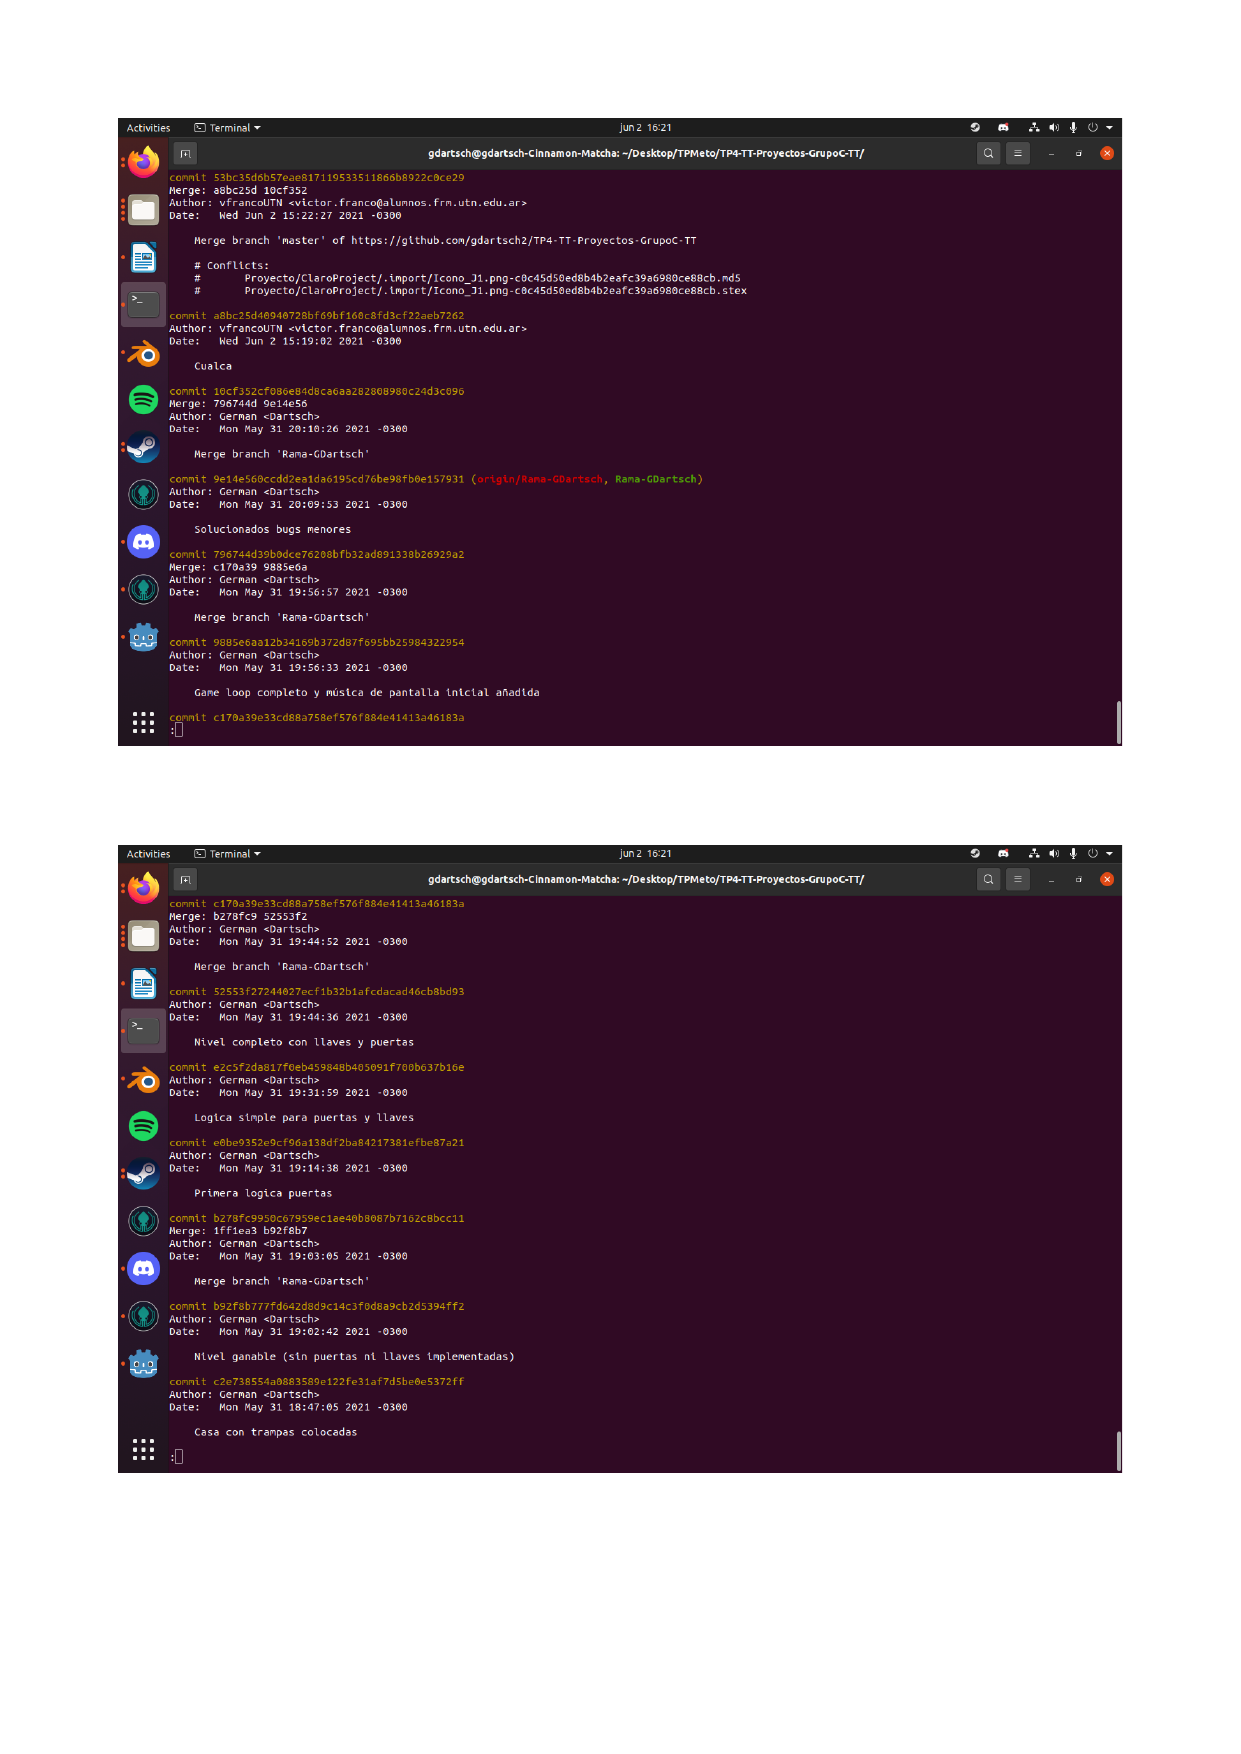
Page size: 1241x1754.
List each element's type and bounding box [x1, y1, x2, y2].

picture [118, 845, 1123, 1473]
picture [118, 118, 1123, 746]
